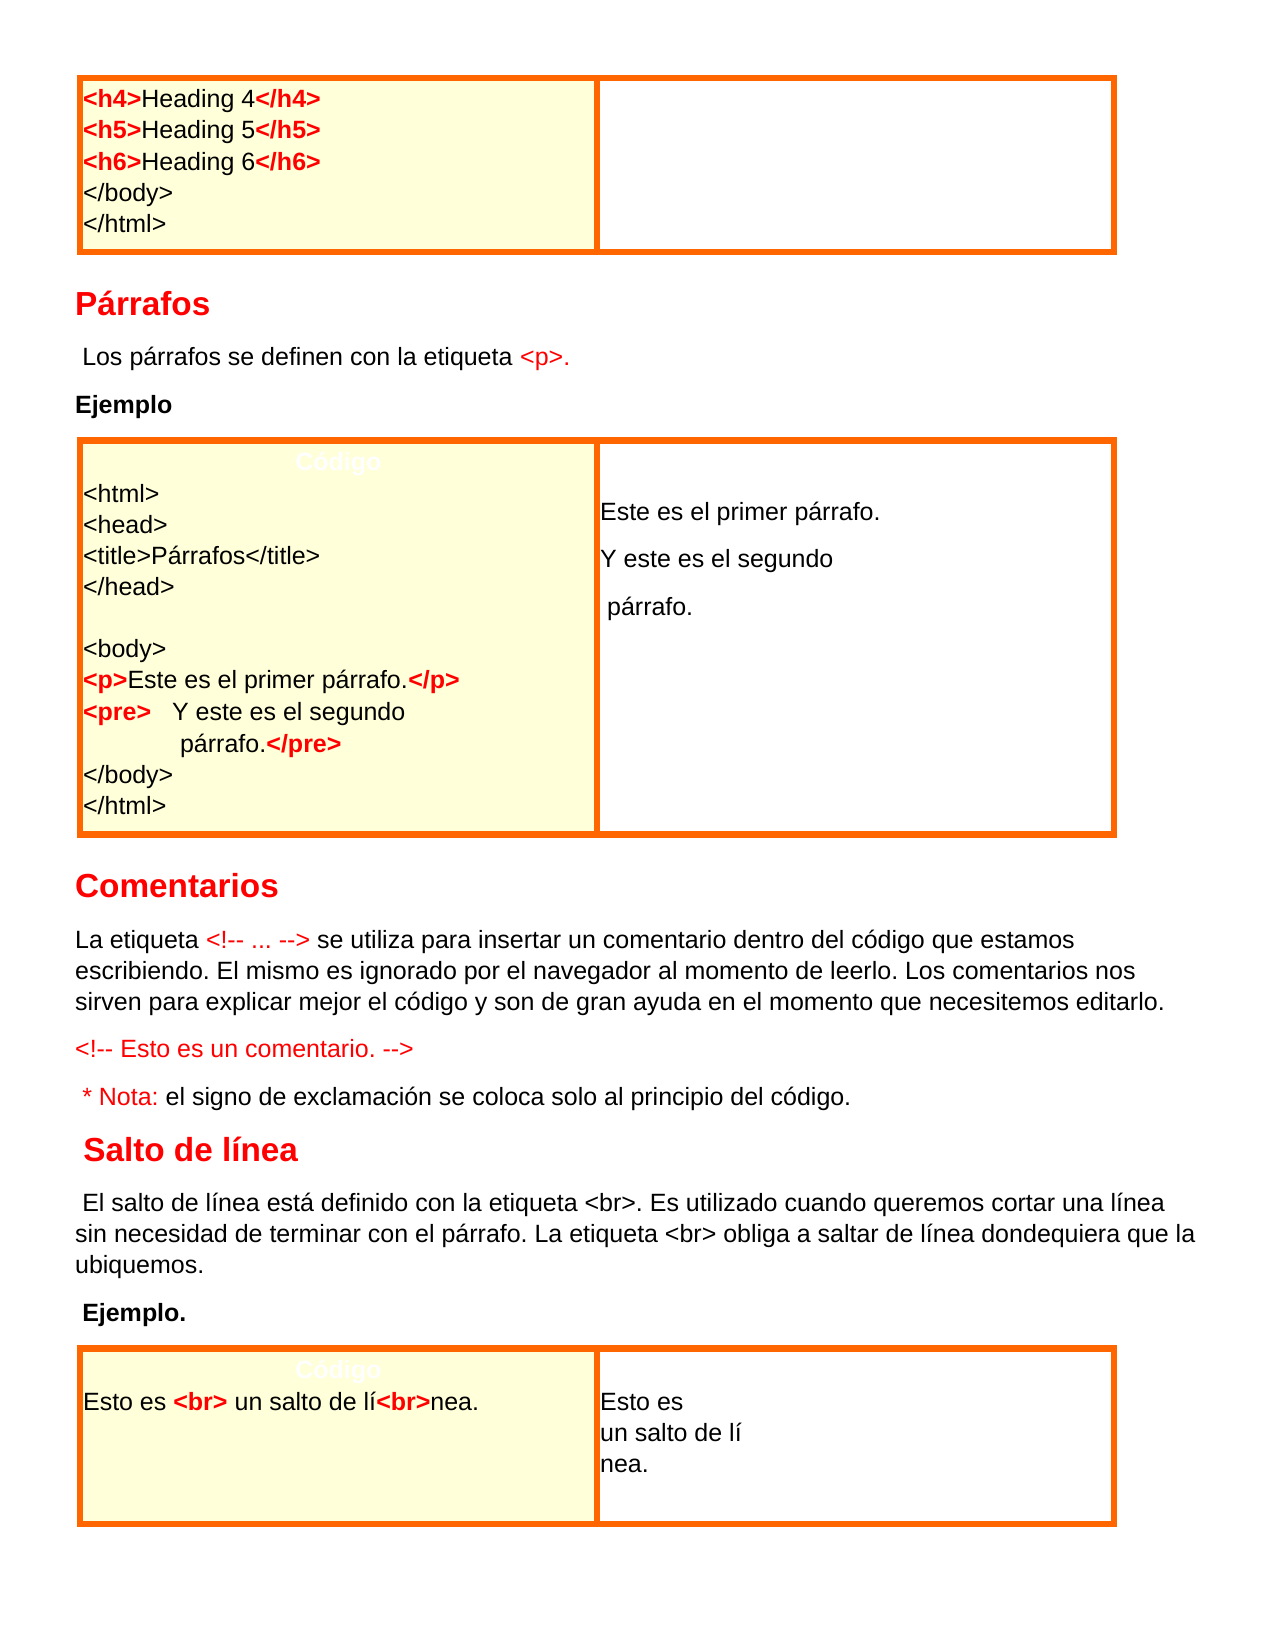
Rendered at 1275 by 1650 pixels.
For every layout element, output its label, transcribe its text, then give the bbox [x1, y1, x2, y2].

text Comentarios [75, 866, 1200, 905]
text * Nota: el signo de exclamación se coloca solo al principio del código. [75, 1082, 1200, 1111]
table_header Código <html> <head> <title>Párrafos</title> </head> <body> <p>Este es el primer párrafo.</p> <pre> Y este es el segundo párrafo.</pre> </body> </html> [83, 444, 594, 831]
table_header [600, 81, 1111, 249]
table_header Resultado Esto es un salto de lí nea. [600, 1352, 1111, 1521]
text El salto de línea está definido con la etiqueta <br>. Es utilizado cuando queremos cortar una línea sin necesidad de terminar con el párrafo. La etiqueta <br> obliga a saltar de línea dondequiera que la ubiquemos. [75, 1188, 1200, 1279]
text Ejemplo. [75, 1298, 1200, 1326]
text <!-- Esto es un comentario. --> [75, 1034, 1200, 1063]
text Salto de línea [75, 1130, 1200, 1168]
text Párrafos [75, 284, 1200, 322]
text Los párrafos se definen con la etiqueta <p>. [75, 342, 1200, 371]
text La etiqueta <!-- ... --> se utiliza para insertar un comentario dentro del código que estamos escribiendo. El mismo es ignorado por el navegador al momento de leerlo. Los comentarios nos sirven para explicar mejor el código y son de gran ayuda en el momento que necesitemos editarlo. [75, 924, 1200, 1015]
table_header Resultado Este es el primer párrafo. Y este es el segundo párrafo. [600, 444, 1111, 831]
text Ejemplo [75, 389, 1200, 418]
table_header Código Esto es <br> un salto de lí<br>nea. [83, 1352, 594, 1521]
table_header <h4>Heading 4</h4> <h5>Heading 5</h5> <h6>Heading 6</h6> </body> </html> [83, 81, 594, 249]
